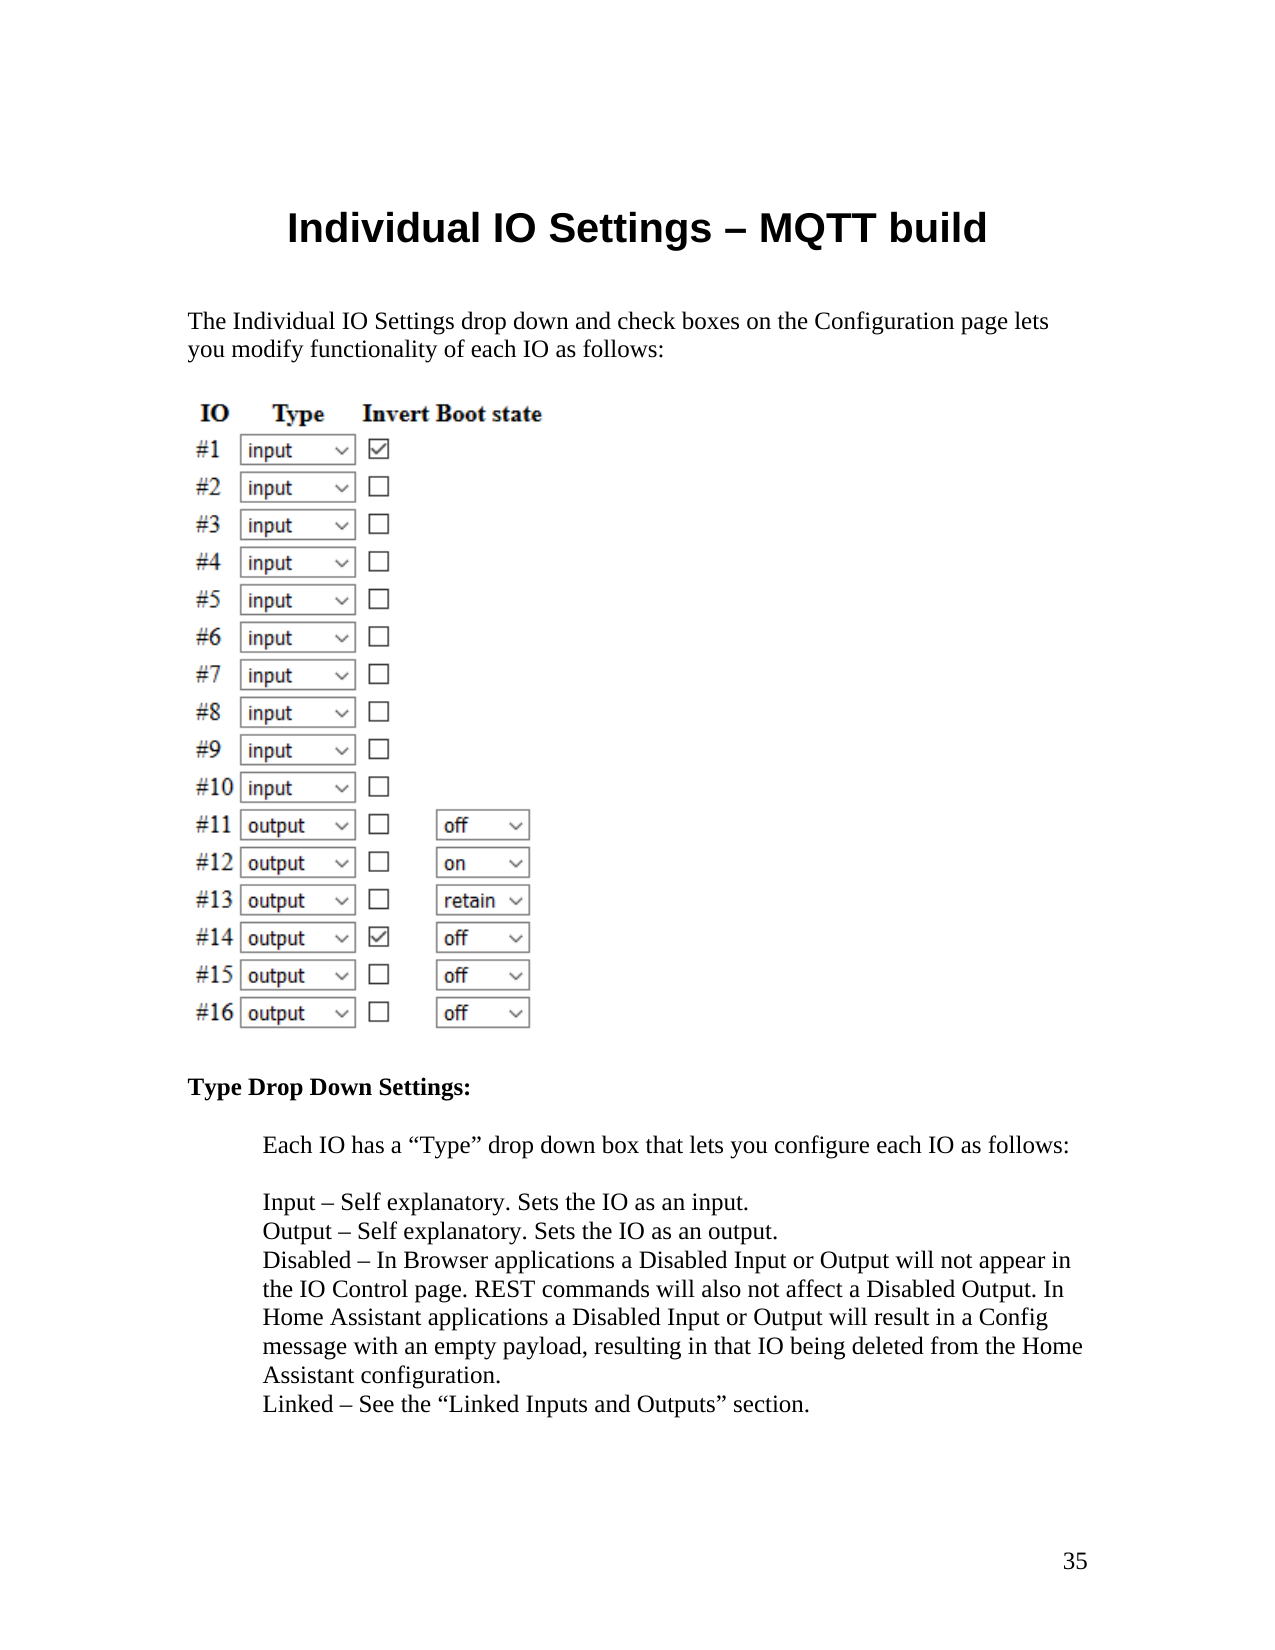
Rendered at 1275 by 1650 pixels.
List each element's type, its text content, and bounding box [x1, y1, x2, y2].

text Linked – See the “Linked Inputs and Outputs” section. [262, 1389, 1087, 1417]
text The Individual IO Settings drop down and check boxes on the Configuration page lets you modify functionality of each IO as follows: [187, 306, 1087, 363]
text Disabled – In Browser applications a Disabled Input or Output will not appear in the IO Control page. REST commands will also not affect a Disabled Output. In Home Assistant applications a Disabled Input or Output will result in a Config message with an empty payload, resulting in that IO being deleted from the Home Assistant configuration. [262, 1245, 1087, 1389]
subtitle Individual IO Settings – MQTT build [187, 204, 1087, 252]
text Output – Self explanatory. Sets the IO as an output. [262, 1216, 1087, 1245]
text Type Drop Down Settings: [187, 1072, 1087, 1101]
picture [187, 392, 546, 1044]
text Input – Self explanatory. Sets the IO as an input. [262, 1187, 1087, 1216]
text Each IO has a “Type” drop down box that lets you configure each IO as follows: [262, 1130, 1087, 1159]
